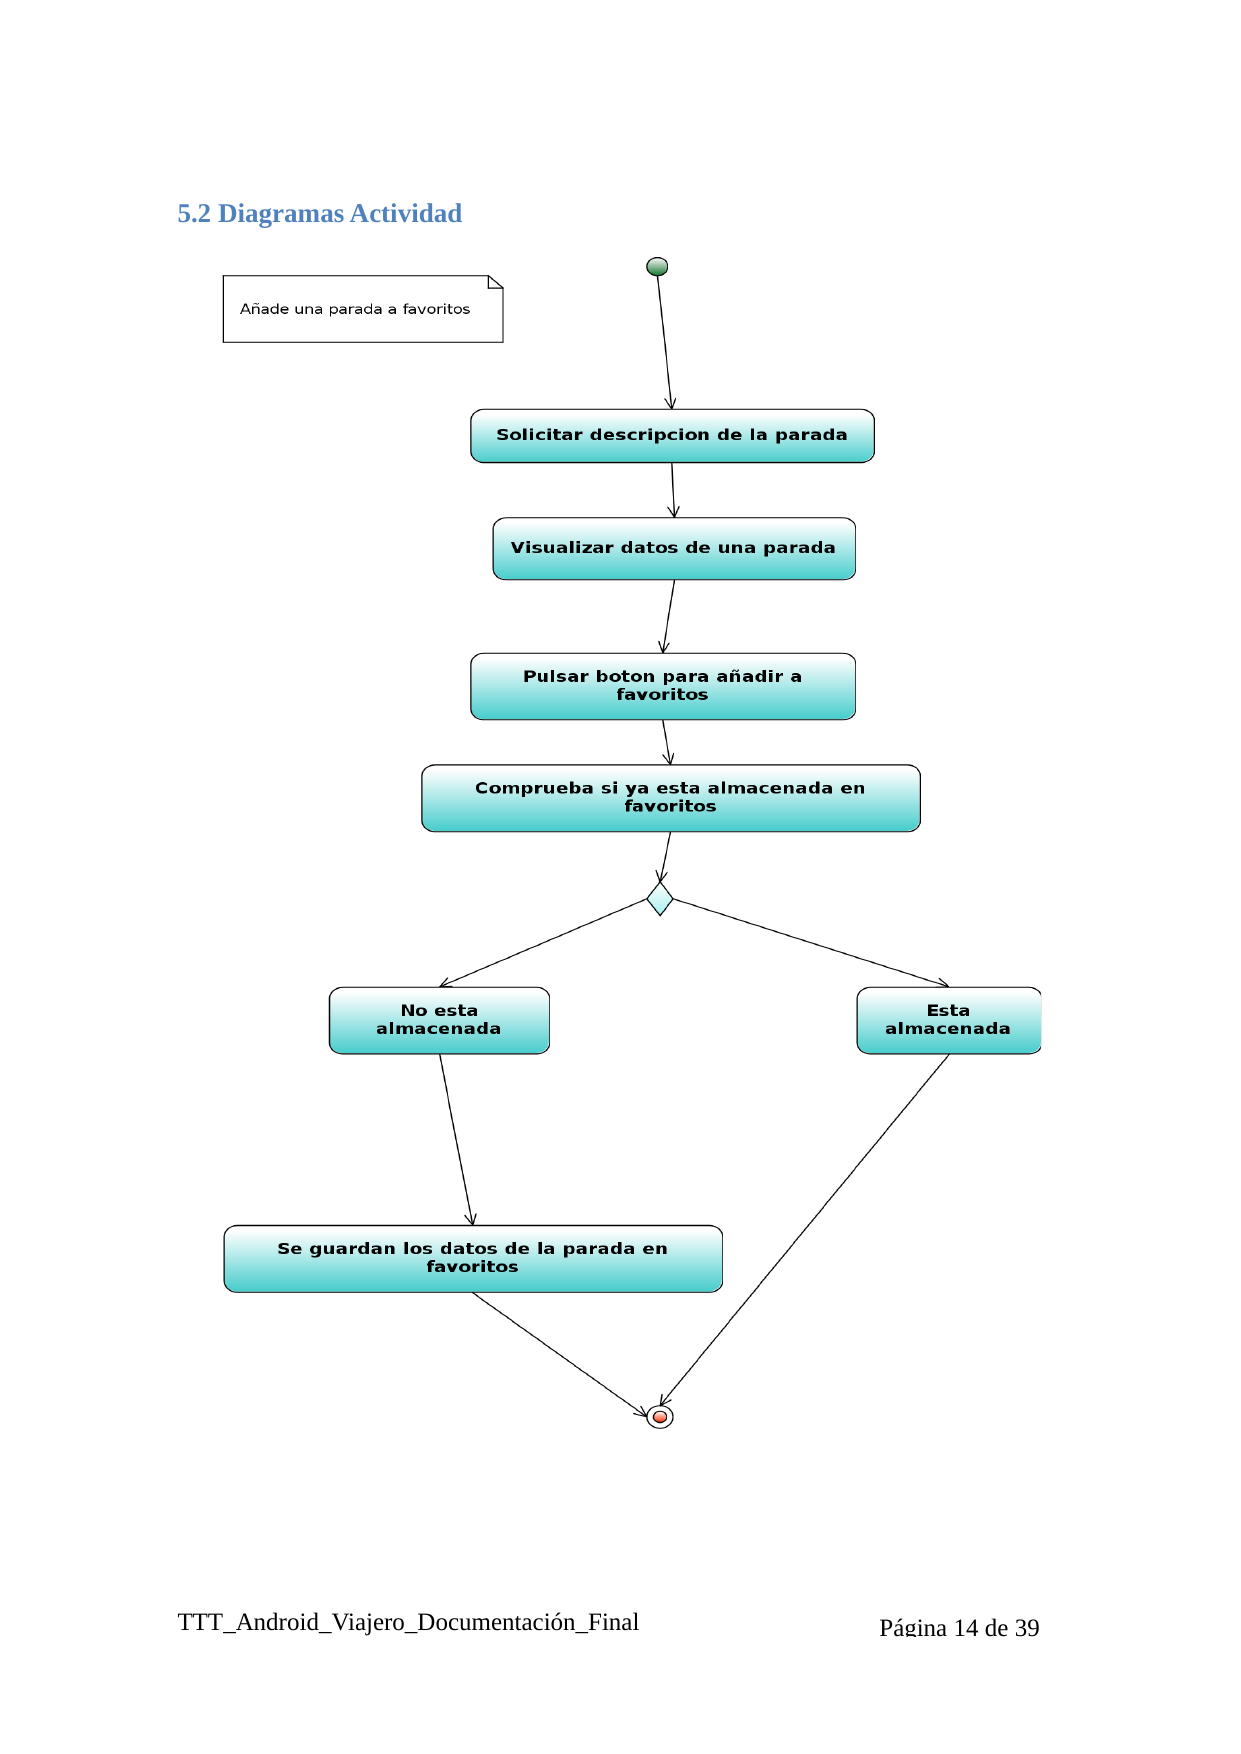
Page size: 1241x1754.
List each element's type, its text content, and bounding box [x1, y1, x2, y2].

picture [199, 257, 1042, 1431]
subtitle 5.2 Diagramas Actividad [177, 197, 1063, 228]
